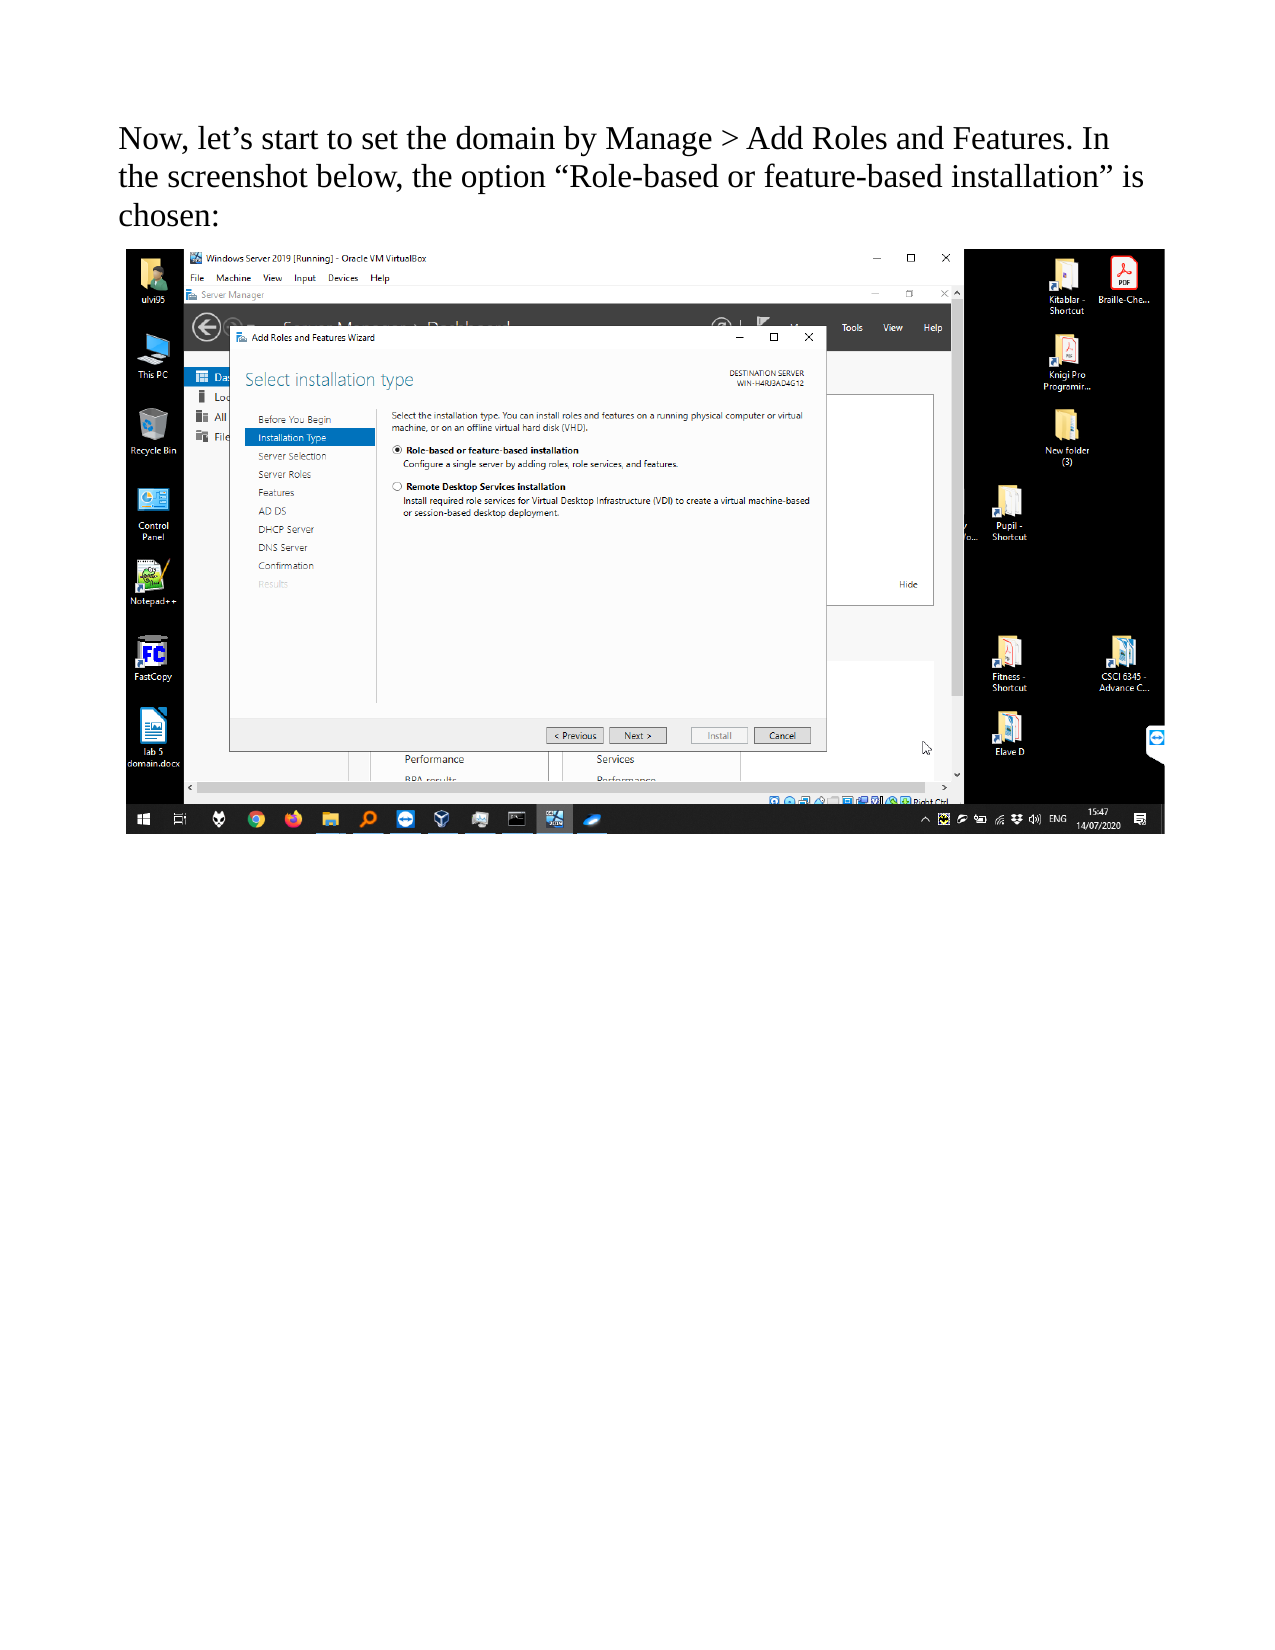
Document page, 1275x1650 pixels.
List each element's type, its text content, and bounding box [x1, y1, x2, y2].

text Now, let’s start to set the domain by Manage > Add Roles and Features. In the screenshot below, the option “Role-based or feature-based installation” is chosen: [118, 118, 1157, 233]
picture [126, 249, 1165, 834]
